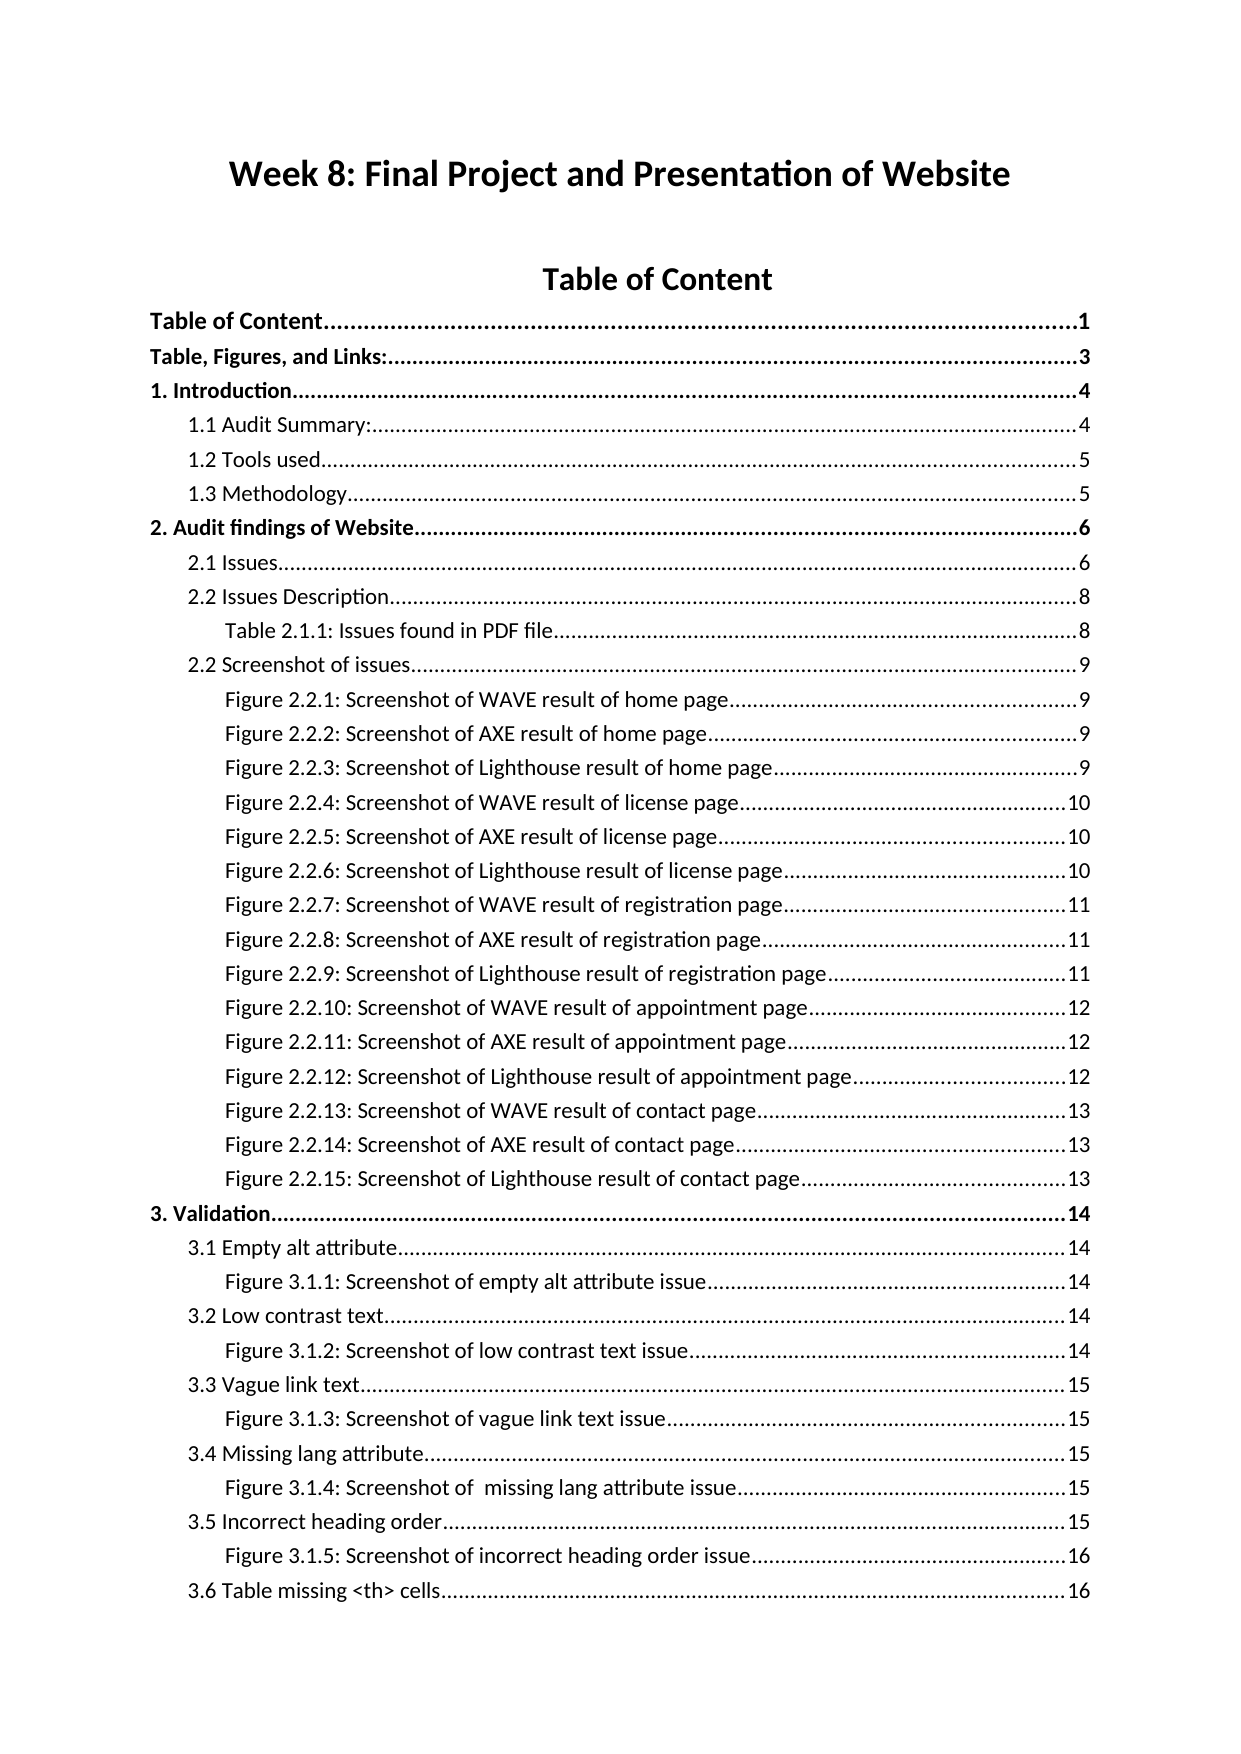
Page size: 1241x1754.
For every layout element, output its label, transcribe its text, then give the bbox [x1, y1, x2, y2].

text Figure 2.2.12: Screenshot of Lighthouse result of appointment page 12 [225, 1062, 1090, 1090]
text 2.1 Issues 6 [187, 548, 1090, 576]
text Figure 2.2.10: Screenshot of WAVE result of appointment page 12 [225, 993, 1090, 1021]
title Week 8: Final Project and Presentation of Website [150, 150, 1090, 196]
text Figure 2.2.9: Screenshot of Lighthouse result of registration page 11 [225, 959, 1090, 987]
text 1.2 Tools used 5 [187, 445, 1090, 473]
text Figure 2.2.2: Screenshot of AXE result of home page 9 [225, 719, 1090, 747]
text Figure 2.2.6: Screenshot of Lighthouse result of license page 10 [225, 856, 1090, 884]
text 2.2 Screenshot of issues 9 [187, 651, 1090, 678]
text 2.2 Issues Description 8 [187, 582, 1090, 610]
text Figure 2.2.15: Screenshot of Lighthouse result of contact page 13 [225, 1164, 1090, 1193]
text Figure 3.1.3: Screenshot of vague link text issue 15 [225, 1404, 1090, 1432]
text Table 2.1.1: Issues found in PDF file 8 [225, 616, 1090, 644]
text Figure 2.2.1: Screenshot of WAVE result of home page 9 [225, 685, 1090, 713]
text Table of Content 1 [150, 305, 1090, 336]
text 1.3 Methodology 5 [187, 479, 1090, 507]
subtitle Table of Content [225, 258, 1090, 299]
text Figure 2.2.3: Screenshot of Lighthouse result of home page 9 [225, 753, 1090, 781]
text Figure 2.2.13: Screenshot of WAVE result of contact page 13 [225, 1096, 1090, 1124]
text Figure 2.2.5: Screenshot of AXE result of license page 10 [225, 822, 1090, 850]
text Figure 2.2.11: Screenshot of AXE result of appointment page 12 [225, 1027, 1090, 1056]
text 1. Introduction 4 [150, 376, 1090, 404]
text Figure 3.1.1: Screenshot of empty alt attribute issue 14 [225, 1267, 1090, 1295]
text 3.6 Table missing <th> cells 16 [187, 1576, 1090, 1604]
text Figure 3.1.4: Screenshot of missing lang attribute issue 15 [225, 1473, 1090, 1501]
text 2. Audit findings of Website 6 [150, 513, 1090, 541]
text 3. Validation 14 [150, 1199, 1090, 1227]
text 3.4 Missing lang attribute 15 [187, 1439, 1090, 1467]
text Figure 3.1.2: Screenshot of low contrast text issue 14 [225, 1336, 1090, 1364]
text Figure 2.2.14: Screenshot of AXE result of contact page 13 [225, 1130, 1090, 1158]
text 3.2 Low contrast text 14 [187, 1302, 1090, 1330]
text 3.1 Empty alt attribute 14 [187, 1233, 1090, 1261]
text Figure 2.2.4: Screenshot of WAVE result of license page 10 [225, 788, 1090, 816]
text 1.1 Audit Summary: 4 [187, 411, 1090, 439]
text Figure 3.1.5: Screenshot of incorrect heading order issue 16 [225, 1542, 1090, 1569]
text Table, Figures, and Links: 3 [150, 342, 1090, 370]
text 3.3 Vague link text 15 [187, 1370, 1090, 1398]
text 3.5 Incorrect heading order 15 [187, 1507, 1090, 1535]
text Figure 2.2.7: Screenshot of WAVE result of registration page 11 [225, 890, 1090, 918]
text Figure 2.2.8: Screenshot of AXE result of registration page 11 [225, 925, 1090, 953]
